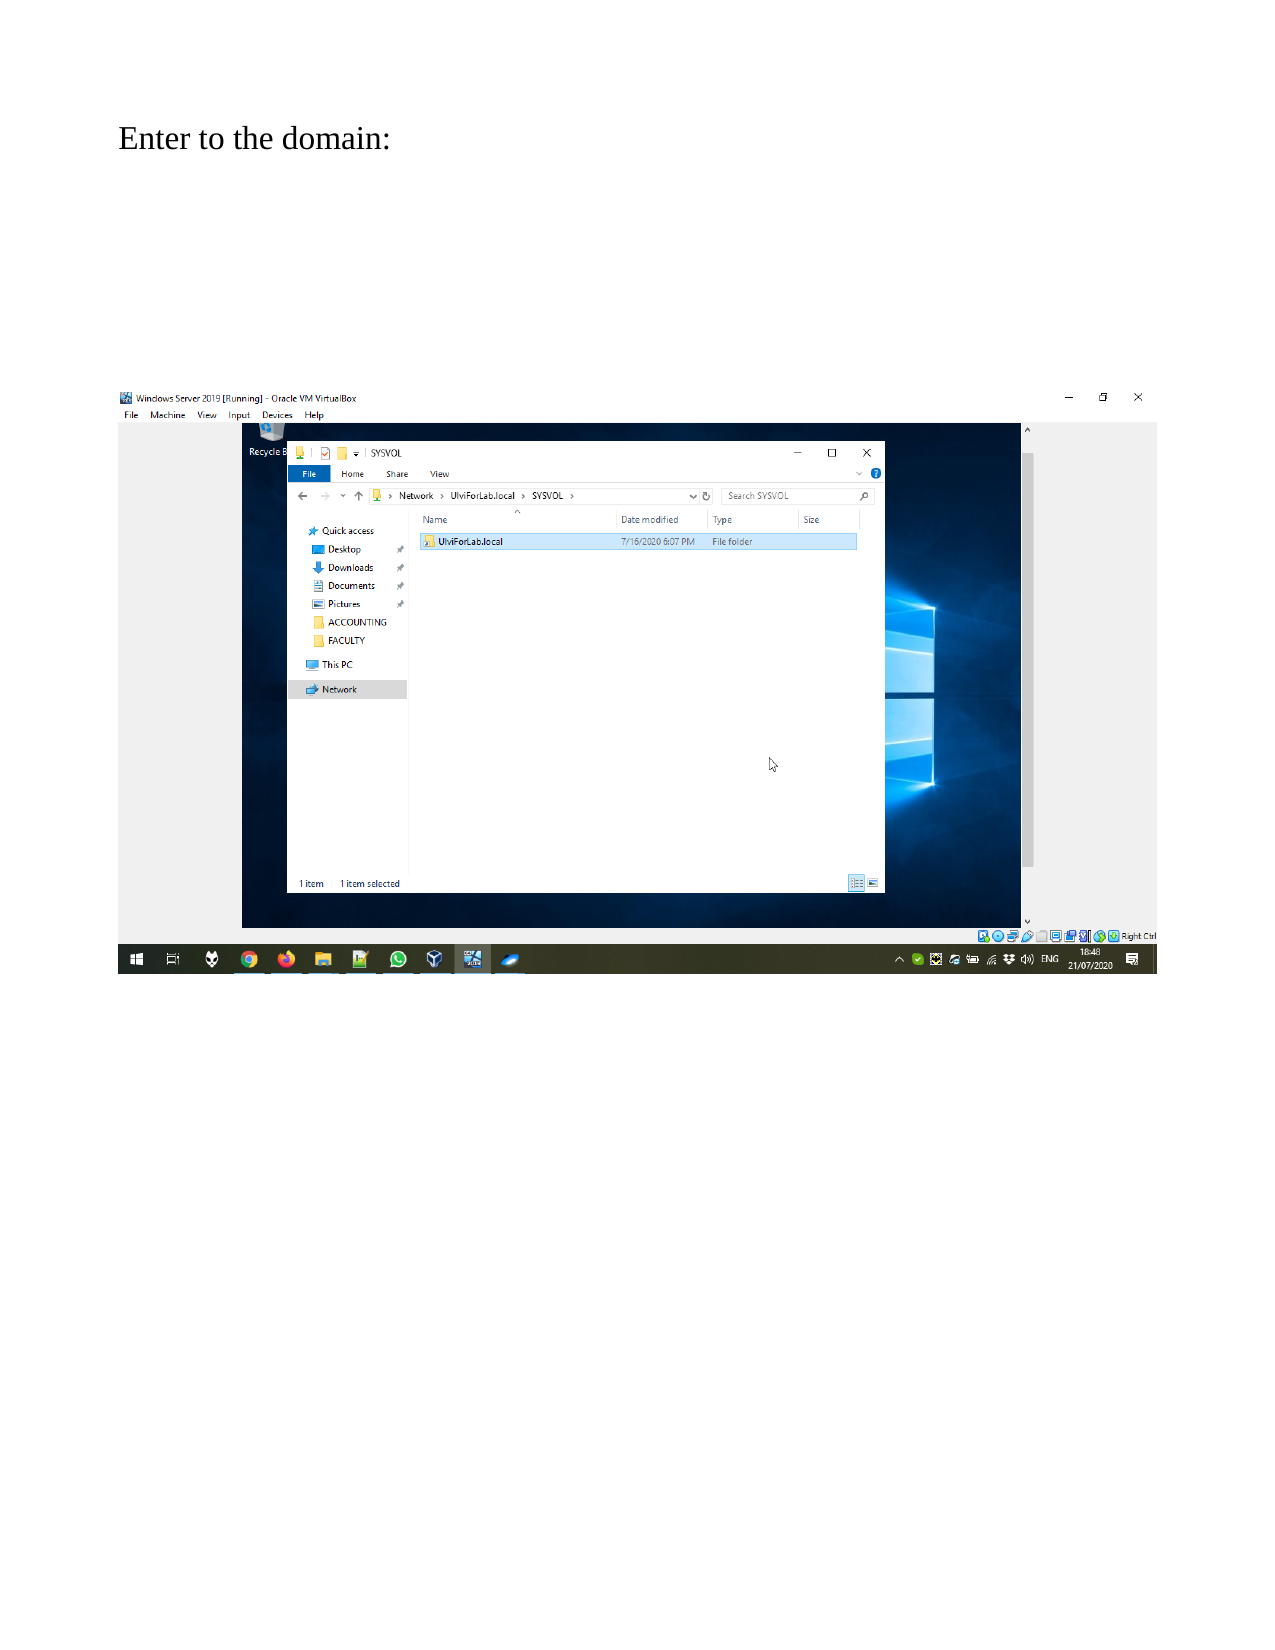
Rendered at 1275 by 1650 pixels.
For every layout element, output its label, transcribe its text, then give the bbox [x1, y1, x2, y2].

text Enter to the domain: [118, 118, 1157, 156]
picture [118, 389, 1157, 974]
